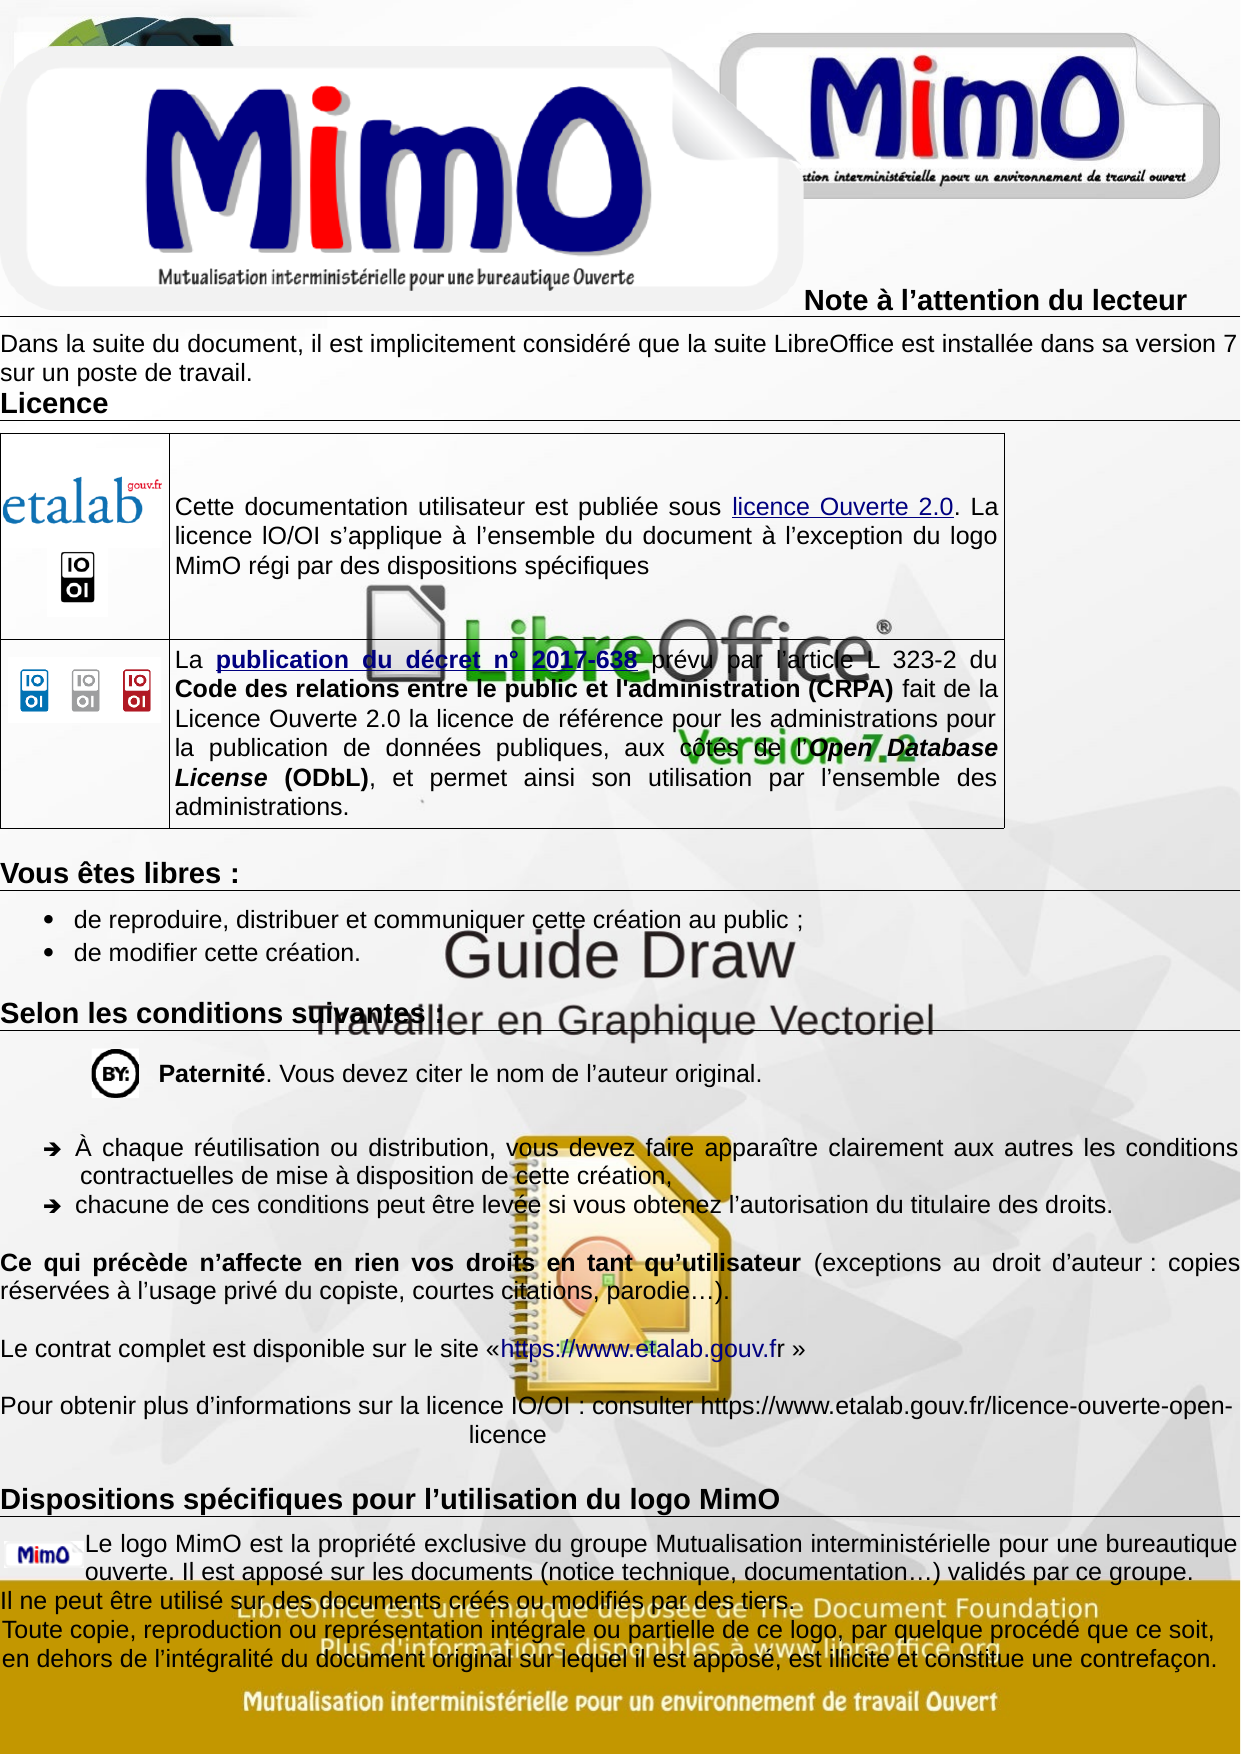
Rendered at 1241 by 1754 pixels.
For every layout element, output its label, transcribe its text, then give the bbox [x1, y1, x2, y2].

text Vous êtes libres : [0, 856, 1240, 890]
table_header [1, 434, 169, 639]
text Le contrat complet est disponible sur le site «https://www.etalab.gouv.fr » [0, 1334, 1240, 1363]
picture [0, 317, 1241, 420]
text Selon les conditions suivantes : [0, 996, 1240, 1030]
table_header [85, 1043, 152, 1104]
picture [3, 1541, 85, 1568]
text Il ne peut être utilisé sur des documents créés ou modifiés par des tiers. [0, 1586, 1240, 1615]
text Note à l’attention du lecteur [0, 0, 1240, 33]
text Le logo MimO est la propriété exclusive du groupe Mutualisation interministérielle pour une bureautique ouverte. Il est apposé sur les documents (notice technique, documentation…) validés par ce groupe. [0, 1529, 1240, 1586]
text Dans la suite du document, il est implicitement considéré que la suite LibreOffice est installée dans sa version 7 sur un poste de travail. [0, 329, 1240, 386]
list À chaque réutilisation ou distribution, vous devez faire apparaître clairement aux autres les conditions contractuelles de mise à disposition de cette création, [42, 1133, 1240, 1190]
list chacune de ces conditions peut être levée si vous obtenez l’autorisation du titulaire des droits. [42, 1190, 1240, 1219]
table_cell [1, 640, 169, 827]
table_header Cette documentation utilisateur est publiée sous licence Ouverte 2.0. La licence lO/OI s’applique à l’ensemble du document à l’exception du logo MimO régi par des dispositions spécifiques [170, 434, 1004, 639]
text Toute copie, reproduction ou représentation intégrale ou partielle de ce logo, par quelque procédé que ce soit, en dehors de l’intégralité du document original sur lequel il est apposé, est illicite et constitue une contrefaçon. [2, 1615, 1240, 1672]
text Ce qui précède n’affecte en rien vos droits en tant qu’utilisateur (exceptions au droit d’auteur : copies réservées à l’usage privé du copiste, courtes citations, parodie…). [0, 1248, 1240, 1305]
picture [0, 1517, 1241, 1754]
text Licence [0, 386, 1240, 420]
picture [2, 448, 162, 617]
list de reproduire, distribuer et communiquer cette création au public ; [44, 903, 1240, 935]
picture [0, 891, 1241, 1030]
picture [0, 0, 1241, 316]
picture [0, 421, 1241, 890]
picture [8, 657, 162, 723]
text Pour obtenir plus d’informations sur la licence IO/OI : consulter https://www.etalab.gouv.fr/licence-ouverte-open-licence [0, 1391, 1240, 1449]
text Dispositions spécifiques pour l’utilisation du logo MimO [0, 1482, 1240, 1516]
table_cell La publication du décret n° 2017-638 prévu par l’article L 323-2 du Code des relations entre le public et l'administration (CRPA) fait de la Licence Ouverte 2.0 la licence de référence pour les administrations pour la publication de données publiques, aux côtés de l’Open Database License (ODbL), et permet ainsi son utilisation par l’ensemble des administrations. [170, 640, 1004, 827]
table_header Paternité. Vous devez citer le nom de l’auteur original. [152, 1043, 1002, 1104]
picture [0, 1031, 1241, 1516]
list de modifier cette création. [44, 935, 1240, 968]
